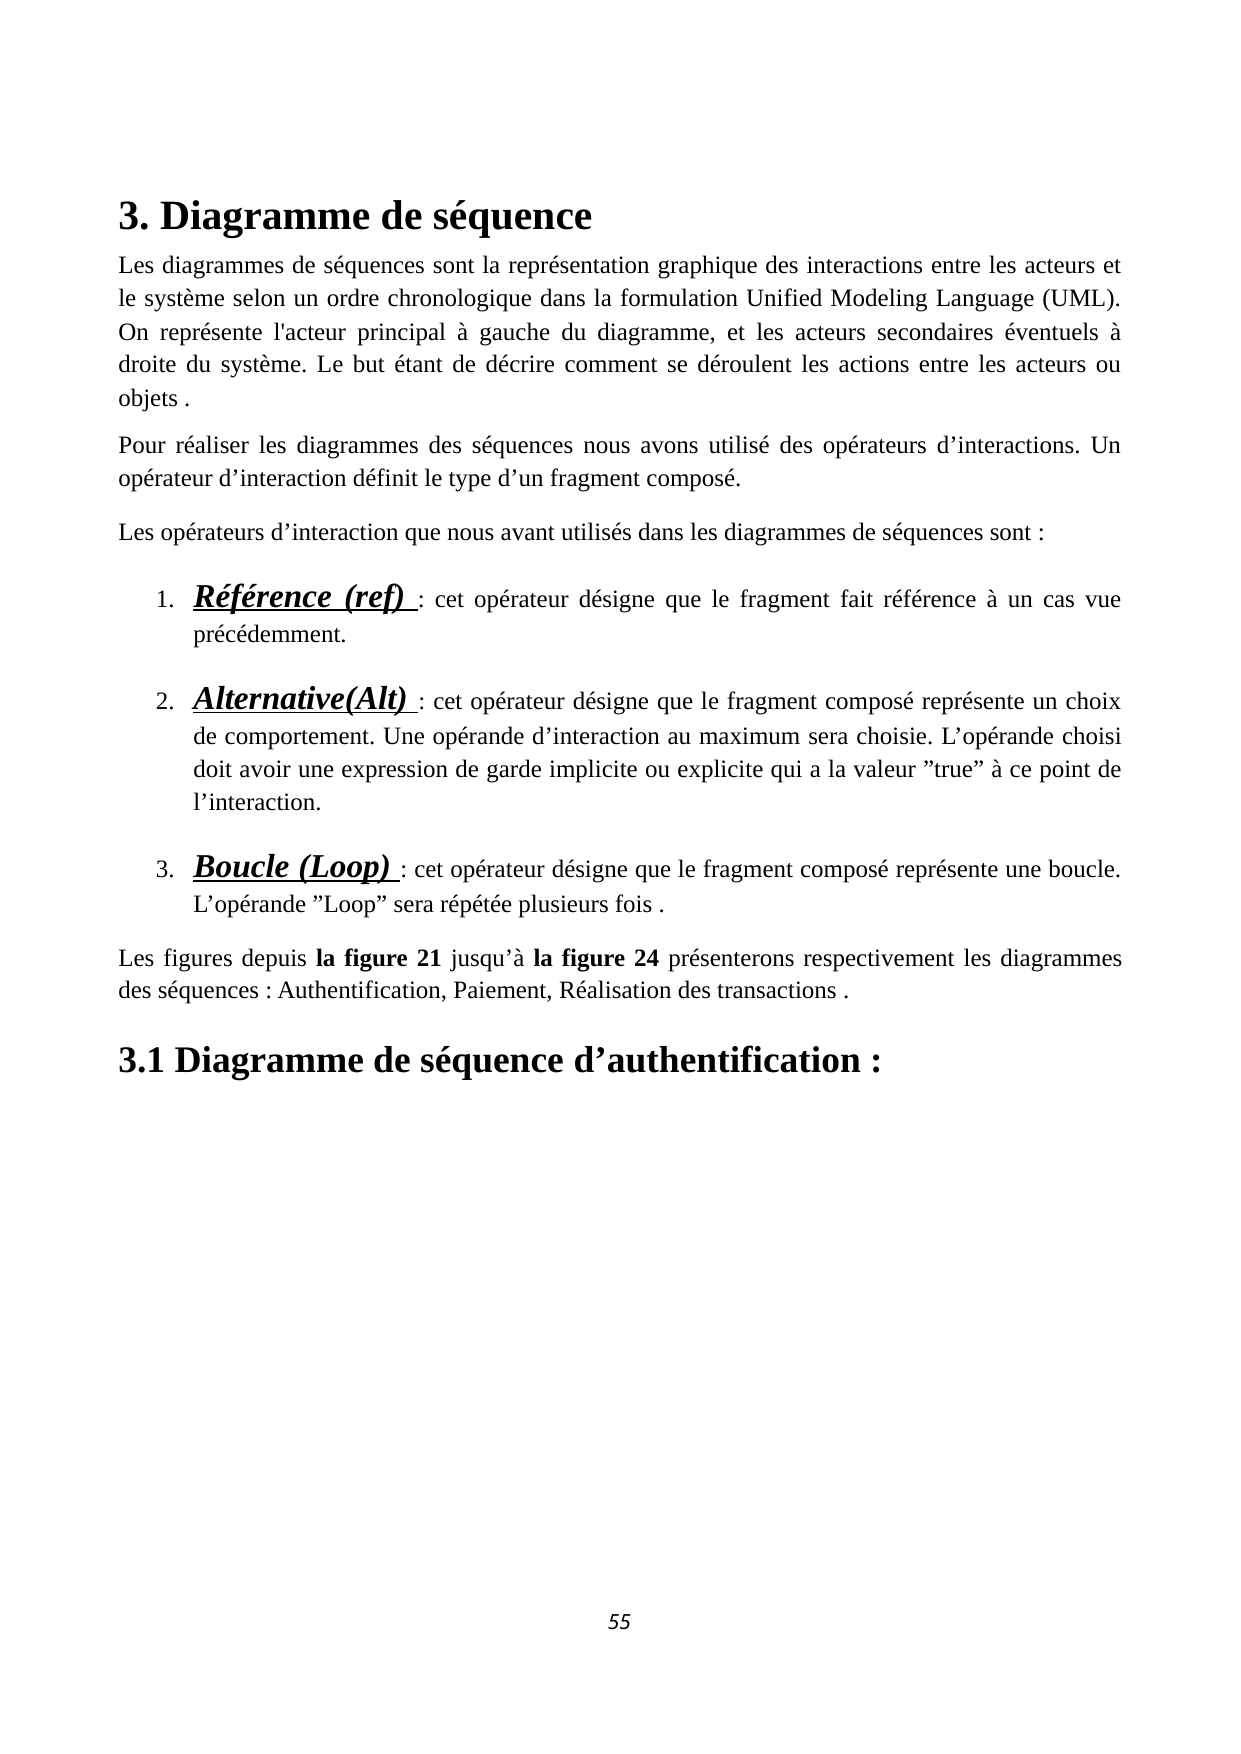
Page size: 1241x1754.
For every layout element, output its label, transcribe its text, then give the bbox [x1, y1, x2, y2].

list Référence (ref) : cet opérateur désigne que le fragment fait référence à un cas vue précédemment. [156, 576, 1122, 648]
text Les diagrammes de séquences sont la représentation graphique des interactions entre les acteurs et le système selon un ordre chronologique dans la formulation Unified Modeling Language (UML). On représente l'acteur principal à gauche du diagramme, et les acteurs secondaires éventuels à droite du système. Le but étant de décrire comment se déroulent les actions entre les acteurs ou objets . [118, 251, 1122, 411]
text Les opérateurs d’interaction que nous avant utilisés dans les diagrammes de séquences sont : [118, 517, 1122, 546]
text Les figures depuis la figure 21 jusqu’à la figure 24 présenterons respectivement les diagrammes des séquences : Authentification, Paiement, Réalisation des transactions . [118, 943, 1122, 1004]
subtitle 3. Diagramme de séquence [118, 190, 1122, 238]
subtitle 3.1 Diagramme de séquence d’authentification : [118, 1038, 1122, 1081]
list Boucle (Loop) : cet opérateur désigne que le fragment composé représente une boucle. L’opérande ”Loop” sera répétée plusieurs fois . [156, 846, 1122, 918]
text Pour réaliser les diagrammes des séquences nous avons utilisé des opérateurs d’interactions. Un opérateur d’interaction définit le type d’un fragment composé. [118, 430, 1122, 492]
list Alternative(Alt) : cet opérateur désigne que le fragment composé représente un choix de comportement. Une opérande d’interaction au maximum sera choisie. L’opérande choisi doit avoir une expression de garde implicite ou explicite qui a la valeur ”true” à ce point de l’interaction. [156, 678, 1122, 816]
